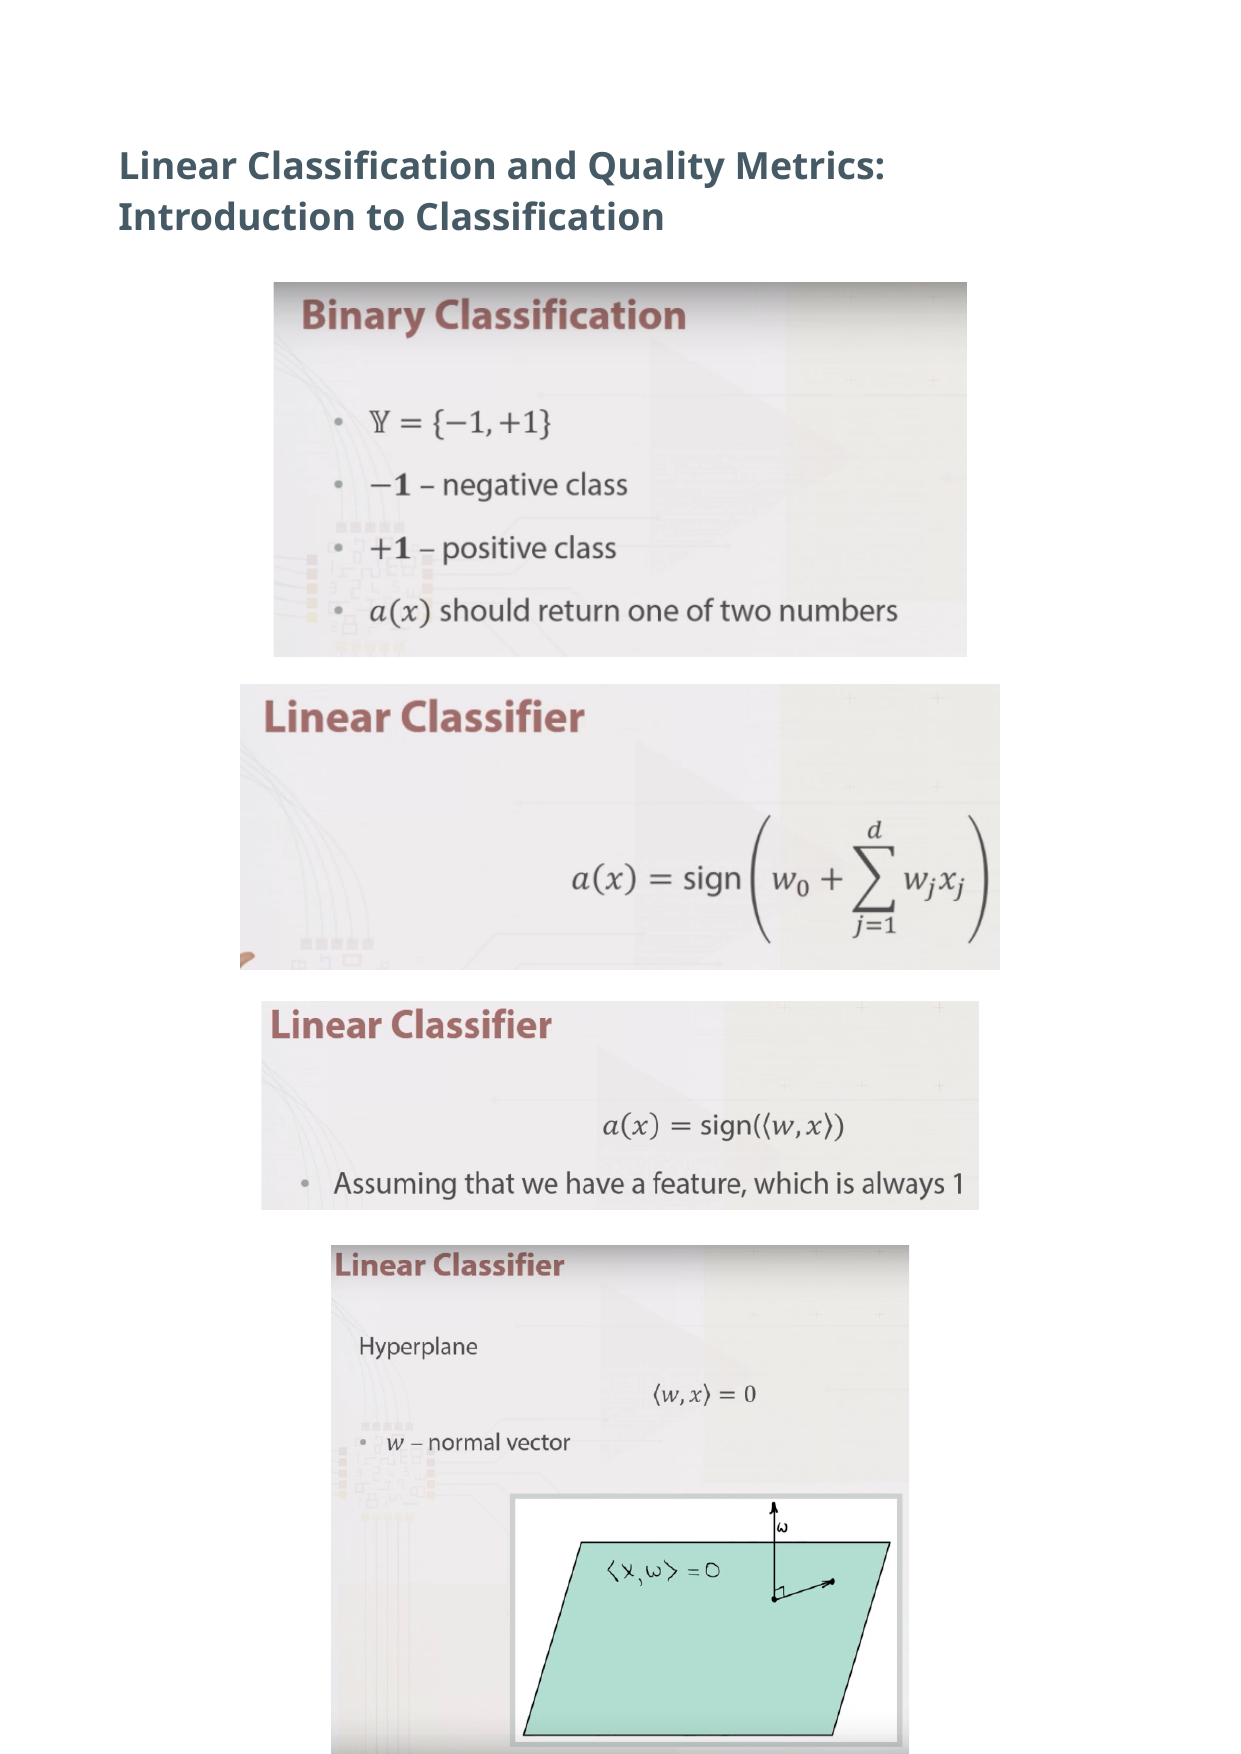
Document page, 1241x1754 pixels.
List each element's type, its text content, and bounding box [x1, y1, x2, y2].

picture [261, 1001, 979, 1210]
picture [331, 1245, 910, 1754]
picture [273, 282, 967, 657]
picture [240, 684, 1000, 970]
subtitle Linear Classification and Quality Metrics: Introduction to Classification [118, 139, 1122, 241]
